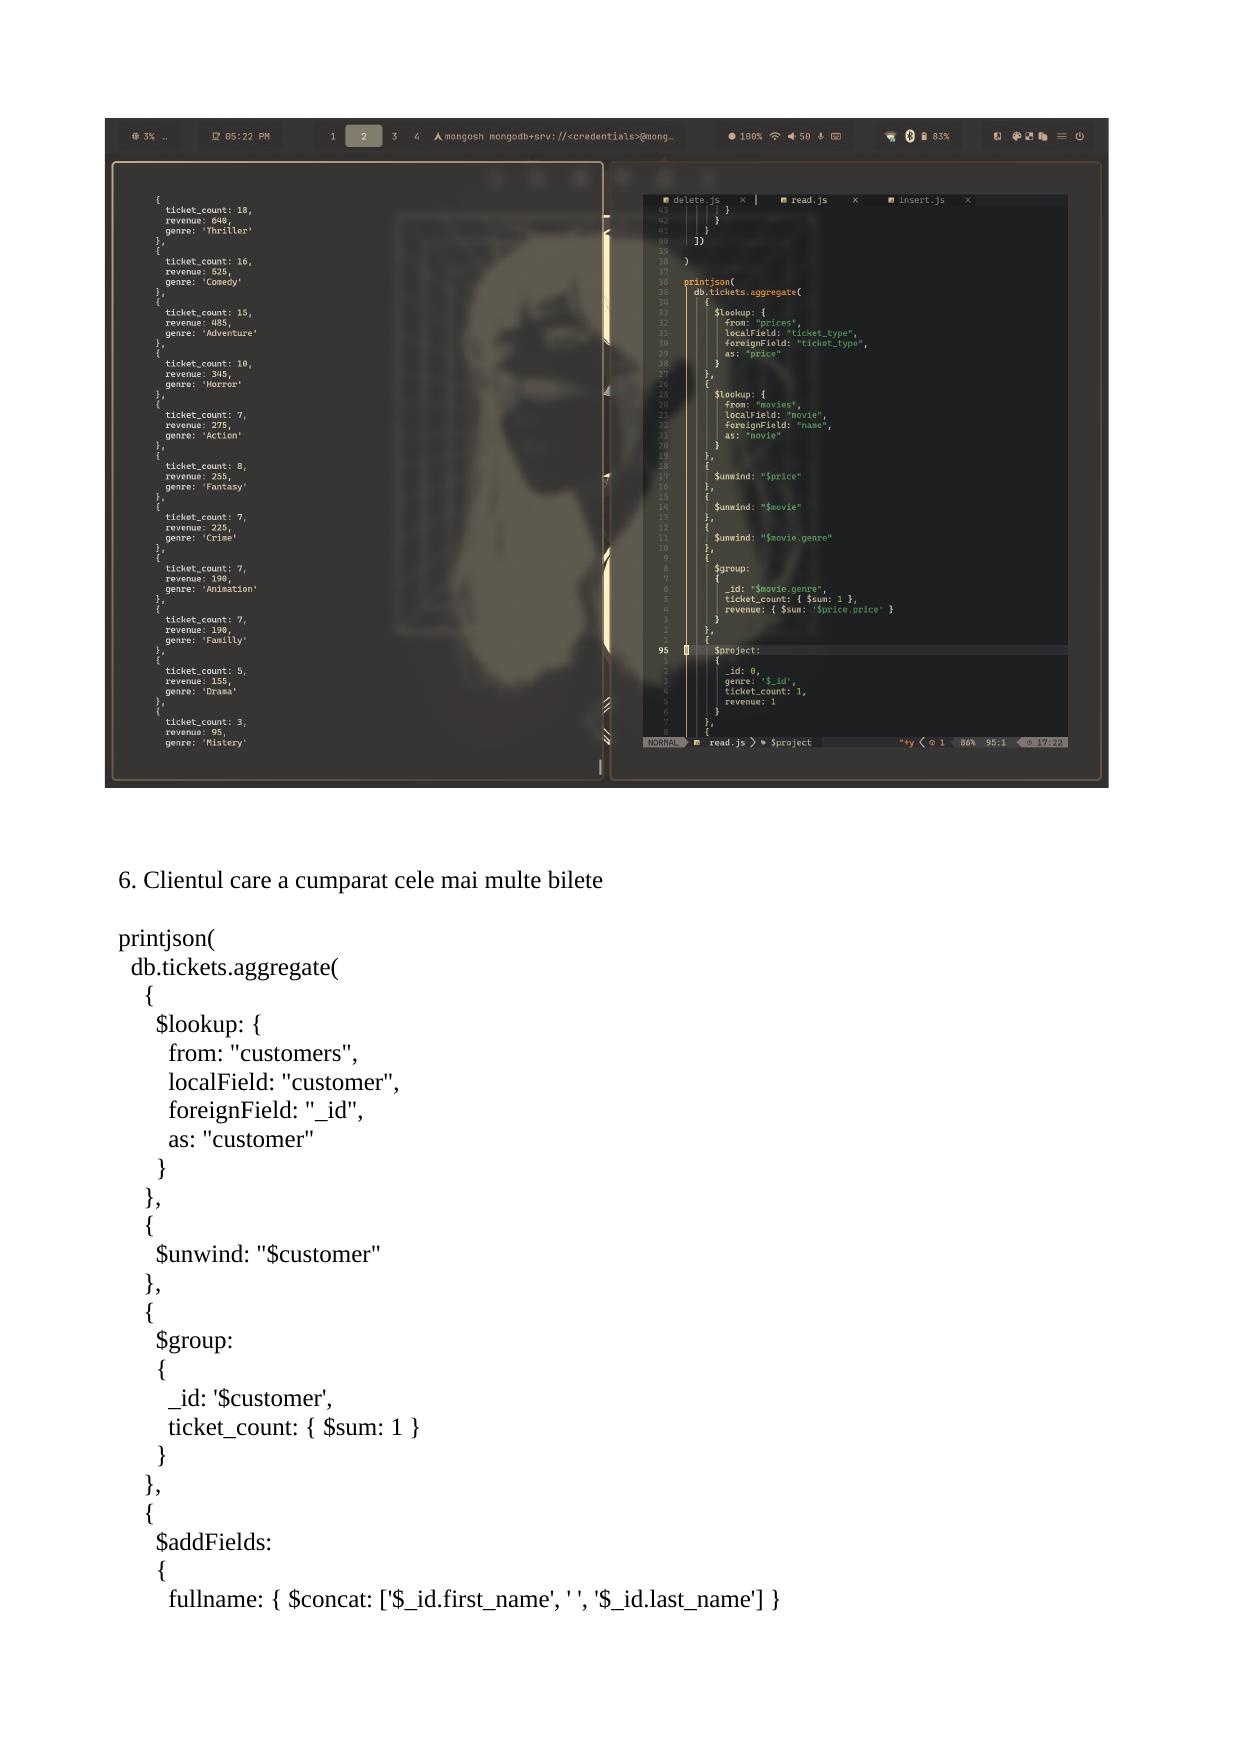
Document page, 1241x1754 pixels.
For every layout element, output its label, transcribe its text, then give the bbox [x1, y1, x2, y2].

text { [118, 1297, 1122, 1326]
text } [118, 1153, 1122, 1182]
text { [118, 1211, 1122, 1239]
text from: "customers", [118, 1038, 1122, 1067]
text $addFields: [118, 1527, 1122, 1556]
text { [118, 981, 1122, 1009]
text localField: "customer", [118, 1067, 1122, 1096]
text } [118, 1441, 1122, 1469]
text db.tickets.aggregate( [118, 952, 1122, 981]
text }, [118, 1469, 1122, 1498]
text { [118, 1498, 1122, 1527]
text as: "customer" [118, 1124, 1122, 1153]
text { [118, 1354, 1122, 1383]
text foreignField: "_id", [118, 1096, 1122, 1124]
text 6. Clientul care a cumparat cele mai multe bilete printjson( [118, 866, 1122, 952]
picture [104, 118, 1109, 788]
text _id: '$customer', [118, 1383, 1122, 1412]
text $unwind: "$customer" [118, 1239, 1122, 1268]
text $group: [118, 1326, 1122, 1354]
text { [118, 1556, 1122, 1584]
text $lookup: { [118, 1009, 1122, 1038]
text }, [118, 1182, 1122, 1211]
text fullname: { $concat: ['$_id.first_name', ' ', '$_id.last_name'] } [118, 1584, 1122, 1613]
text ticket_count: { $sum: 1 } [118, 1412, 1122, 1441]
text }, [118, 1268, 1122, 1297]
